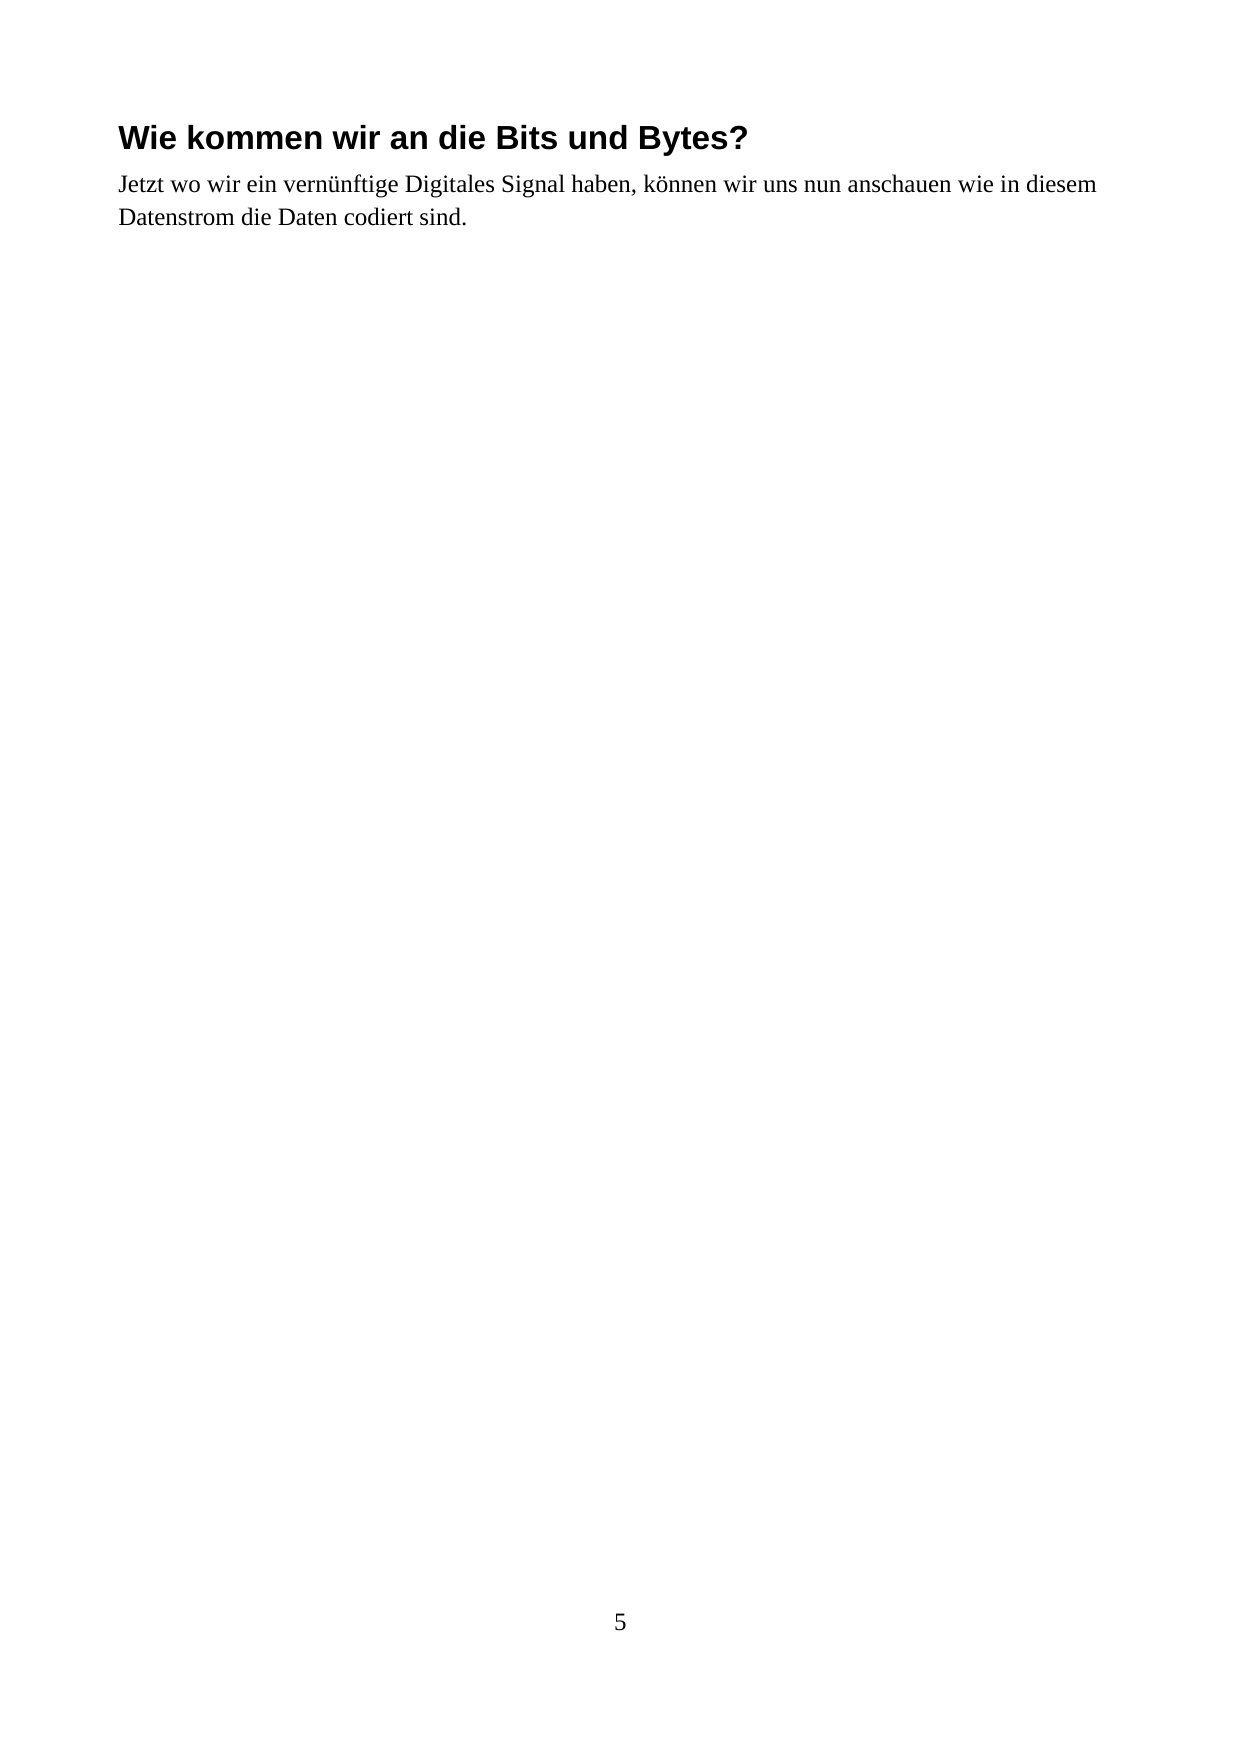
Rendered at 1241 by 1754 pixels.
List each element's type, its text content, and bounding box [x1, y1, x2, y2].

subtitle Wie kommen wir an die Bits und Bytes? [118, 118, 1122, 157]
text Jetzt wo wir ein vernünftige Digitales Signal haben, können wir uns nun anschauen wie in diesem Datenstrom die Daten codiert sind. [118, 169, 1122, 231]
